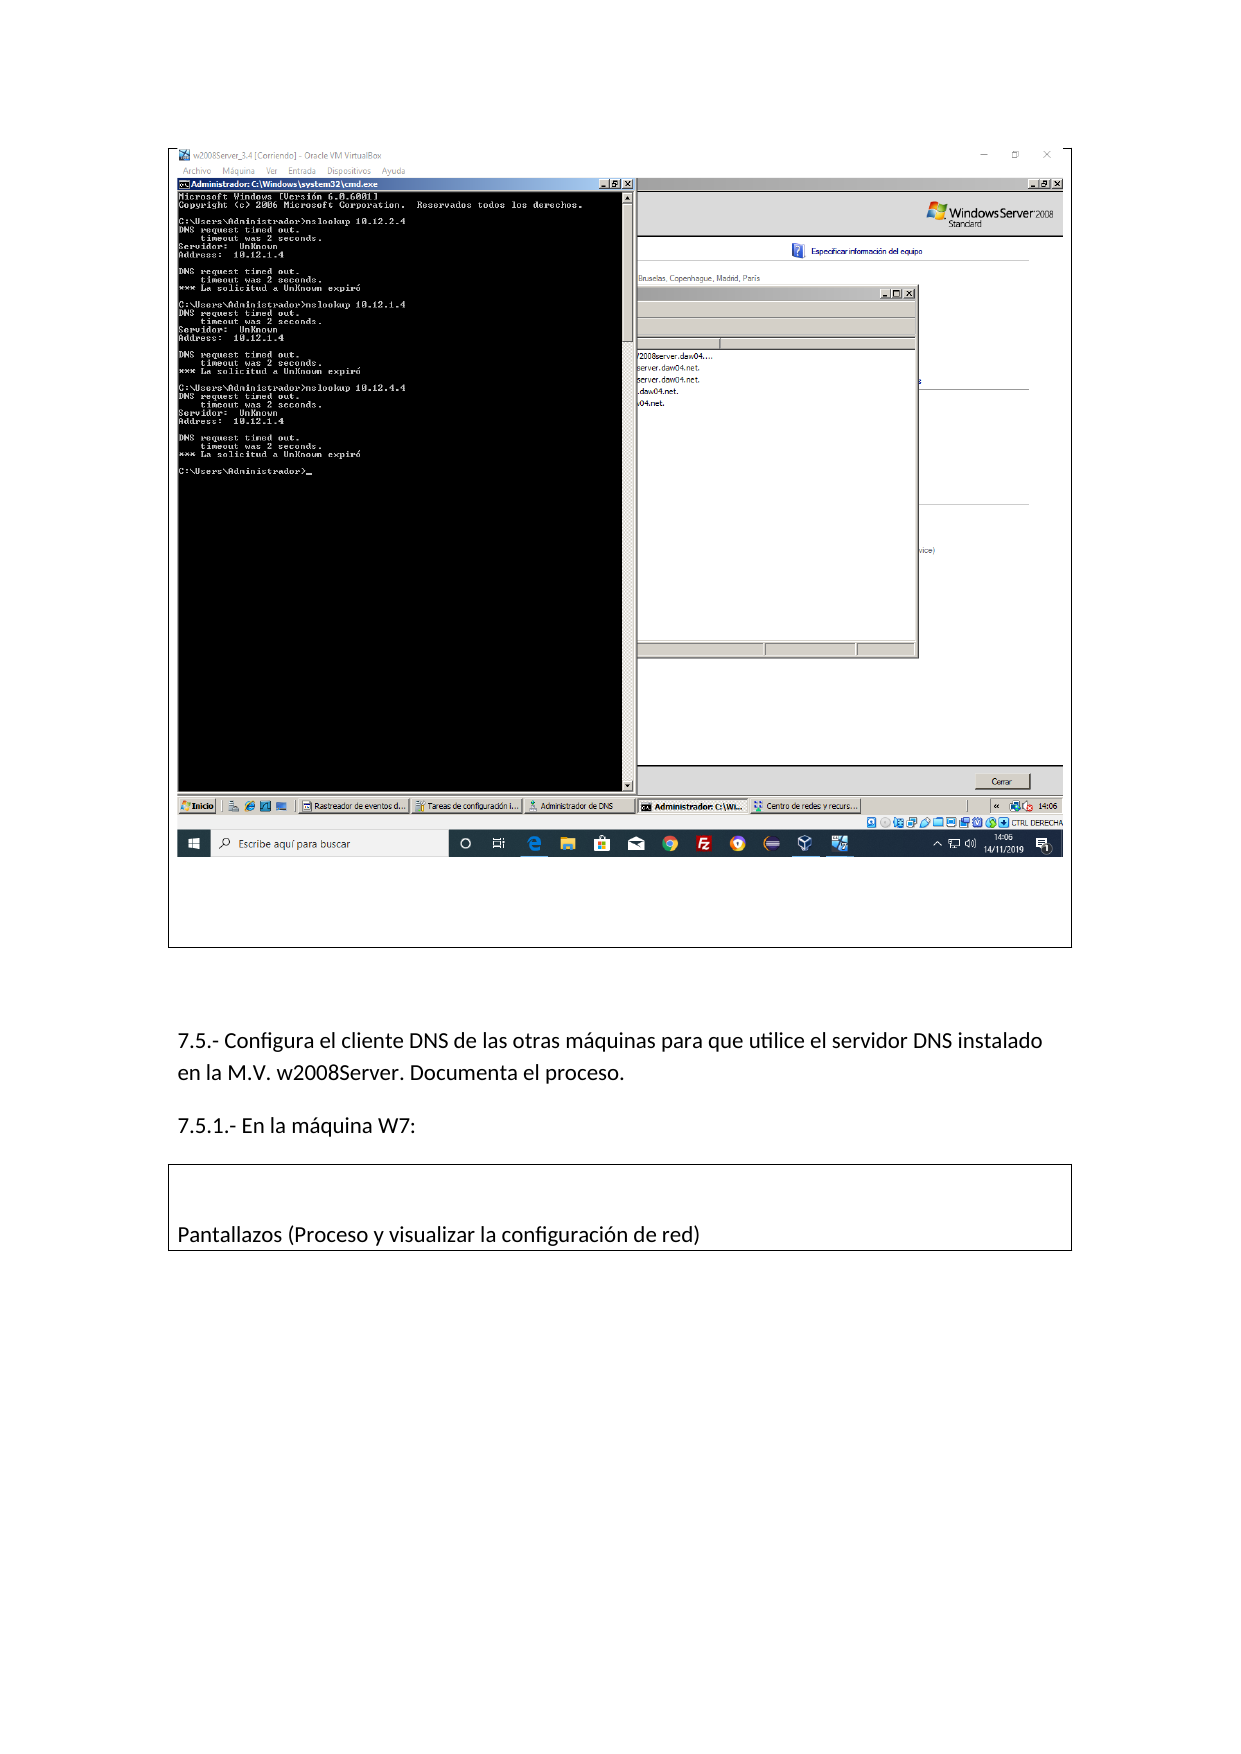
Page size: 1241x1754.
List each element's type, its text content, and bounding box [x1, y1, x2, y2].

text 7.5.- Configura el cliente DNS de las otras máquinas para que utilice el servidor DNS instalado en la M.V. w2008Server. Documenta el proceso. [177, 1026, 1063, 1086]
text Pantallazos (Proceso y visualizar la configuración de red) [169, 1217, 1071, 1250]
picture [177, 147, 1063, 857]
text 7.5.1.- En la máquina W7: [177, 1111, 1063, 1139]
